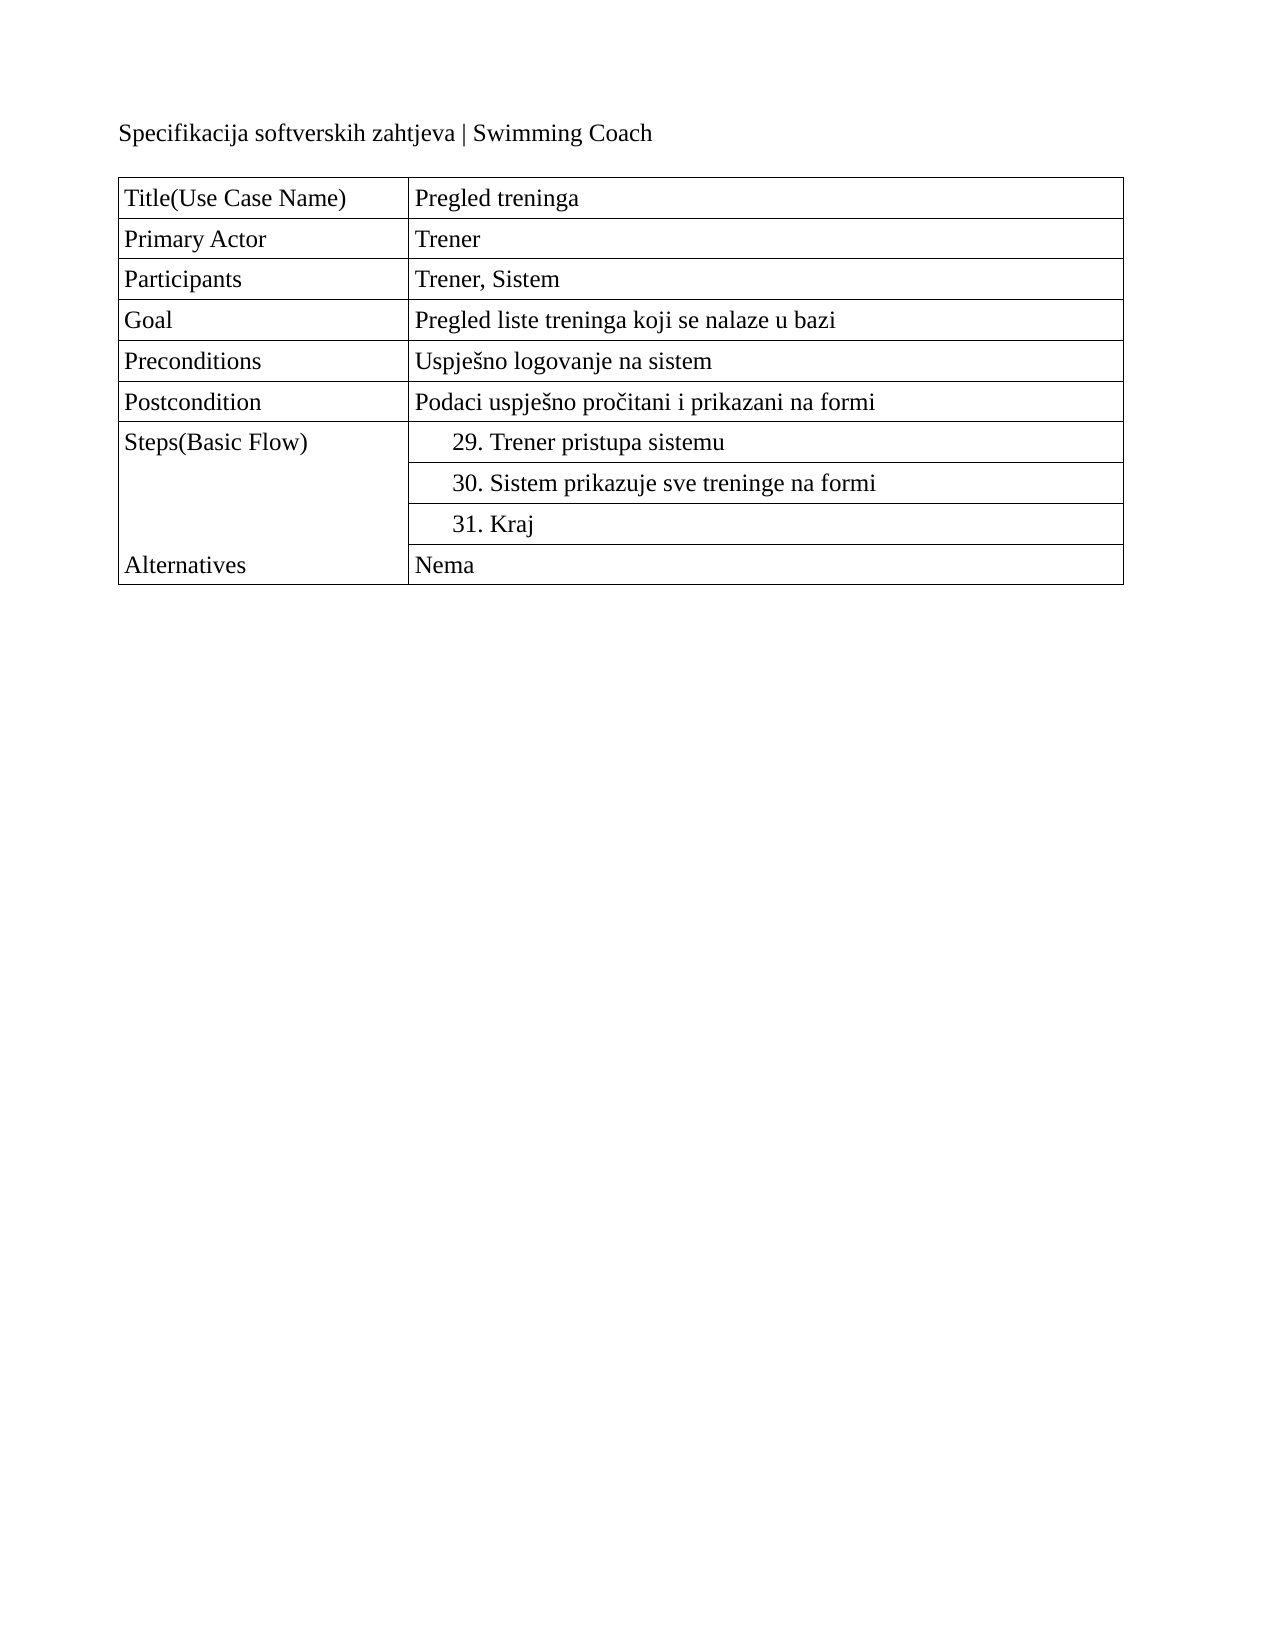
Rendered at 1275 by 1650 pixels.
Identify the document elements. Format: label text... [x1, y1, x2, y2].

table_cell Kraj [409, 504, 1123, 543]
table_cell Pregled liste treninga koji se nalaze u bazi [409, 300, 1123, 340]
table_cell Goal [119, 300, 408, 340]
table_cell Uspješno logovanje na sistem [409, 341, 1123, 381]
table_cell Steps(Basic Flow) [119, 422, 408, 543]
table_cell Primary Actor [119, 219, 408, 258]
table_cell Trener, Sistem [409, 259, 1123, 299]
table_cell Participants [119, 259, 408, 299]
table_cell Nema [409, 545, 1123, 584]
table_cell Sistem prikazuje sve treninge na formi [409, 463, 1123, 503]
table_cell Preconditions [119, 341, 408, 381]
table_cell Podaci uspješno pročitani i prikazani na formi [409, 382, 1123, 421]
table_cell Trener [409, 219, 1123, 258]
table_header Title(Use Case Name) [119, 178, 408, 218]
table_cell Postcondition [119, 382, 408, 421]
table_cell Trener pristupa sistemu [409, 422, 1123, 462]
table_cell Alternatives [119, 544, 408, 584]
table_header Pregled treninga [409, 178, 1123, 218]
